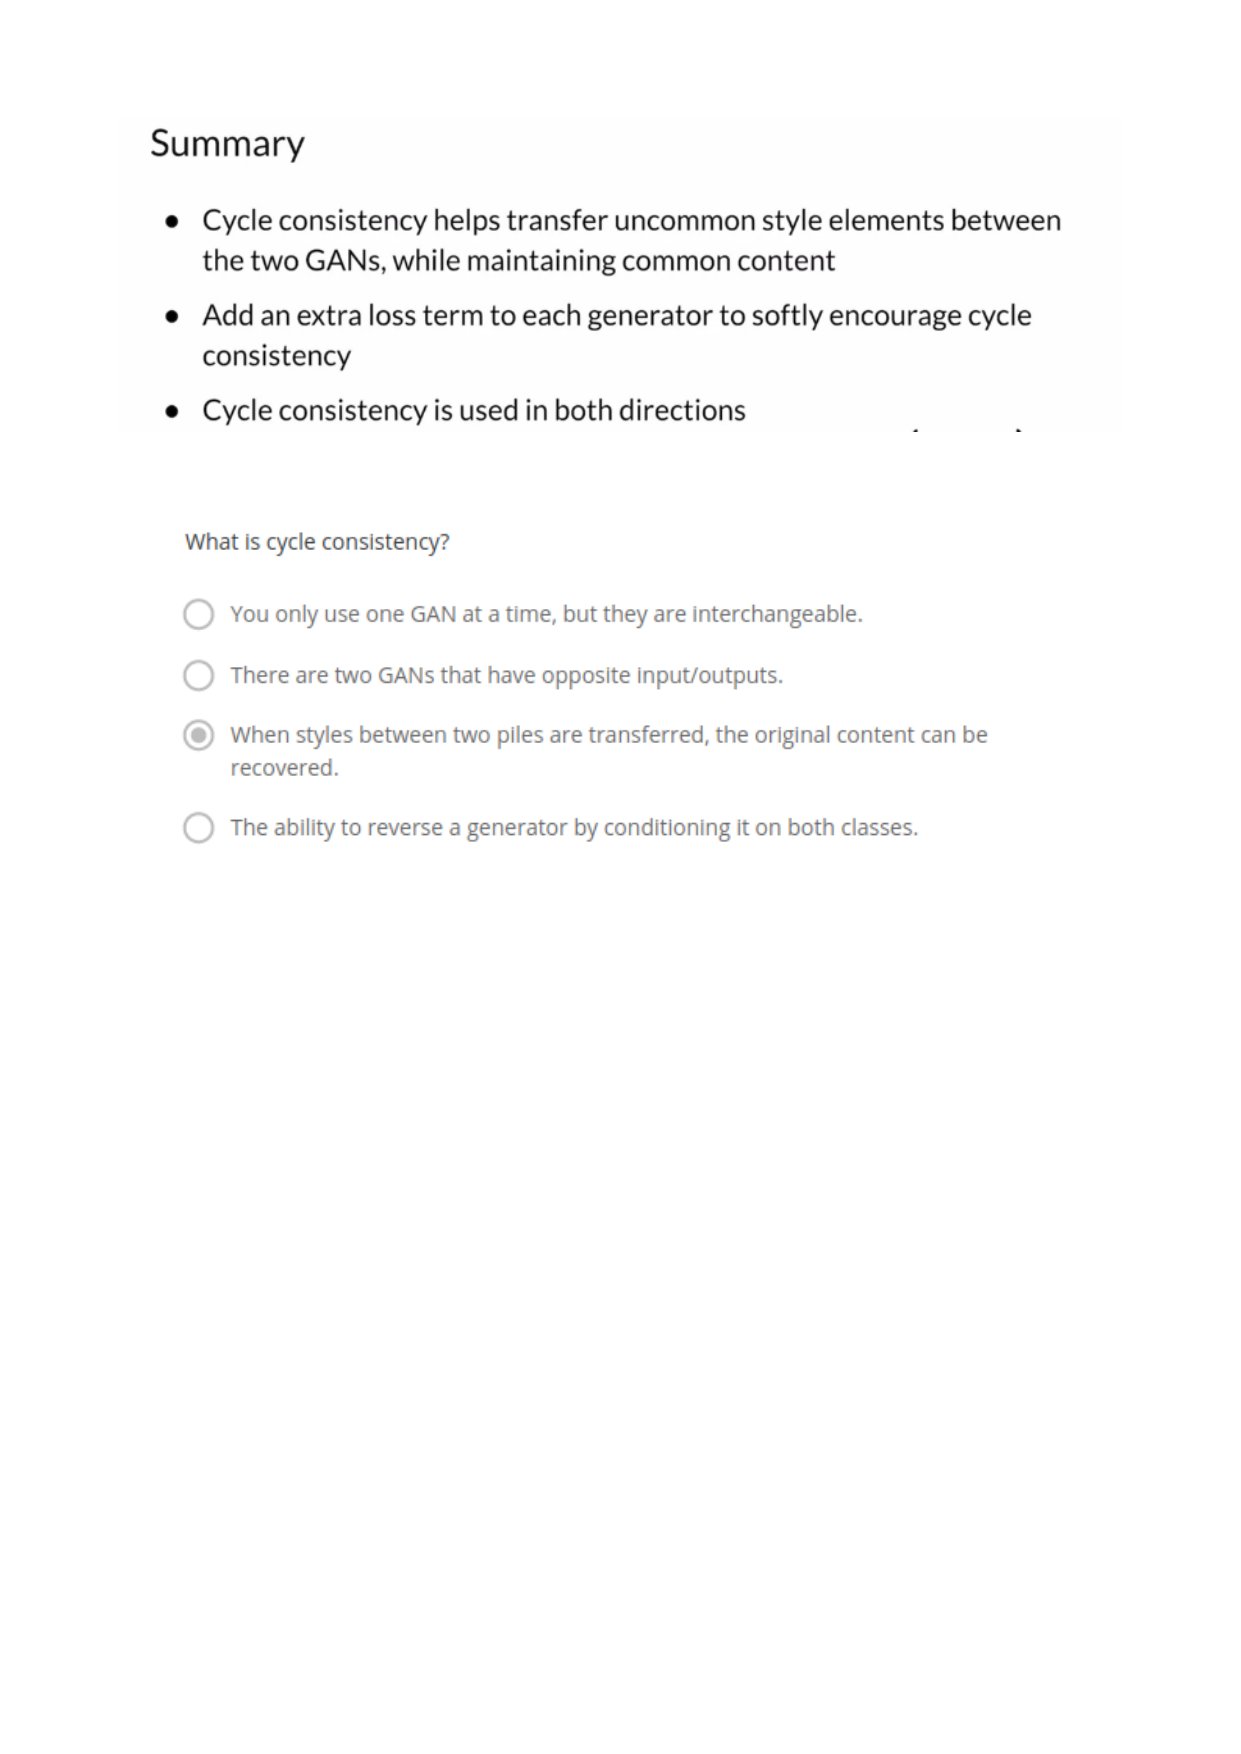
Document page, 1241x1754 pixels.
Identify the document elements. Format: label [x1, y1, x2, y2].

picture [162, 517, 1078, 867]
picture [118, 118, 1123, 432]
